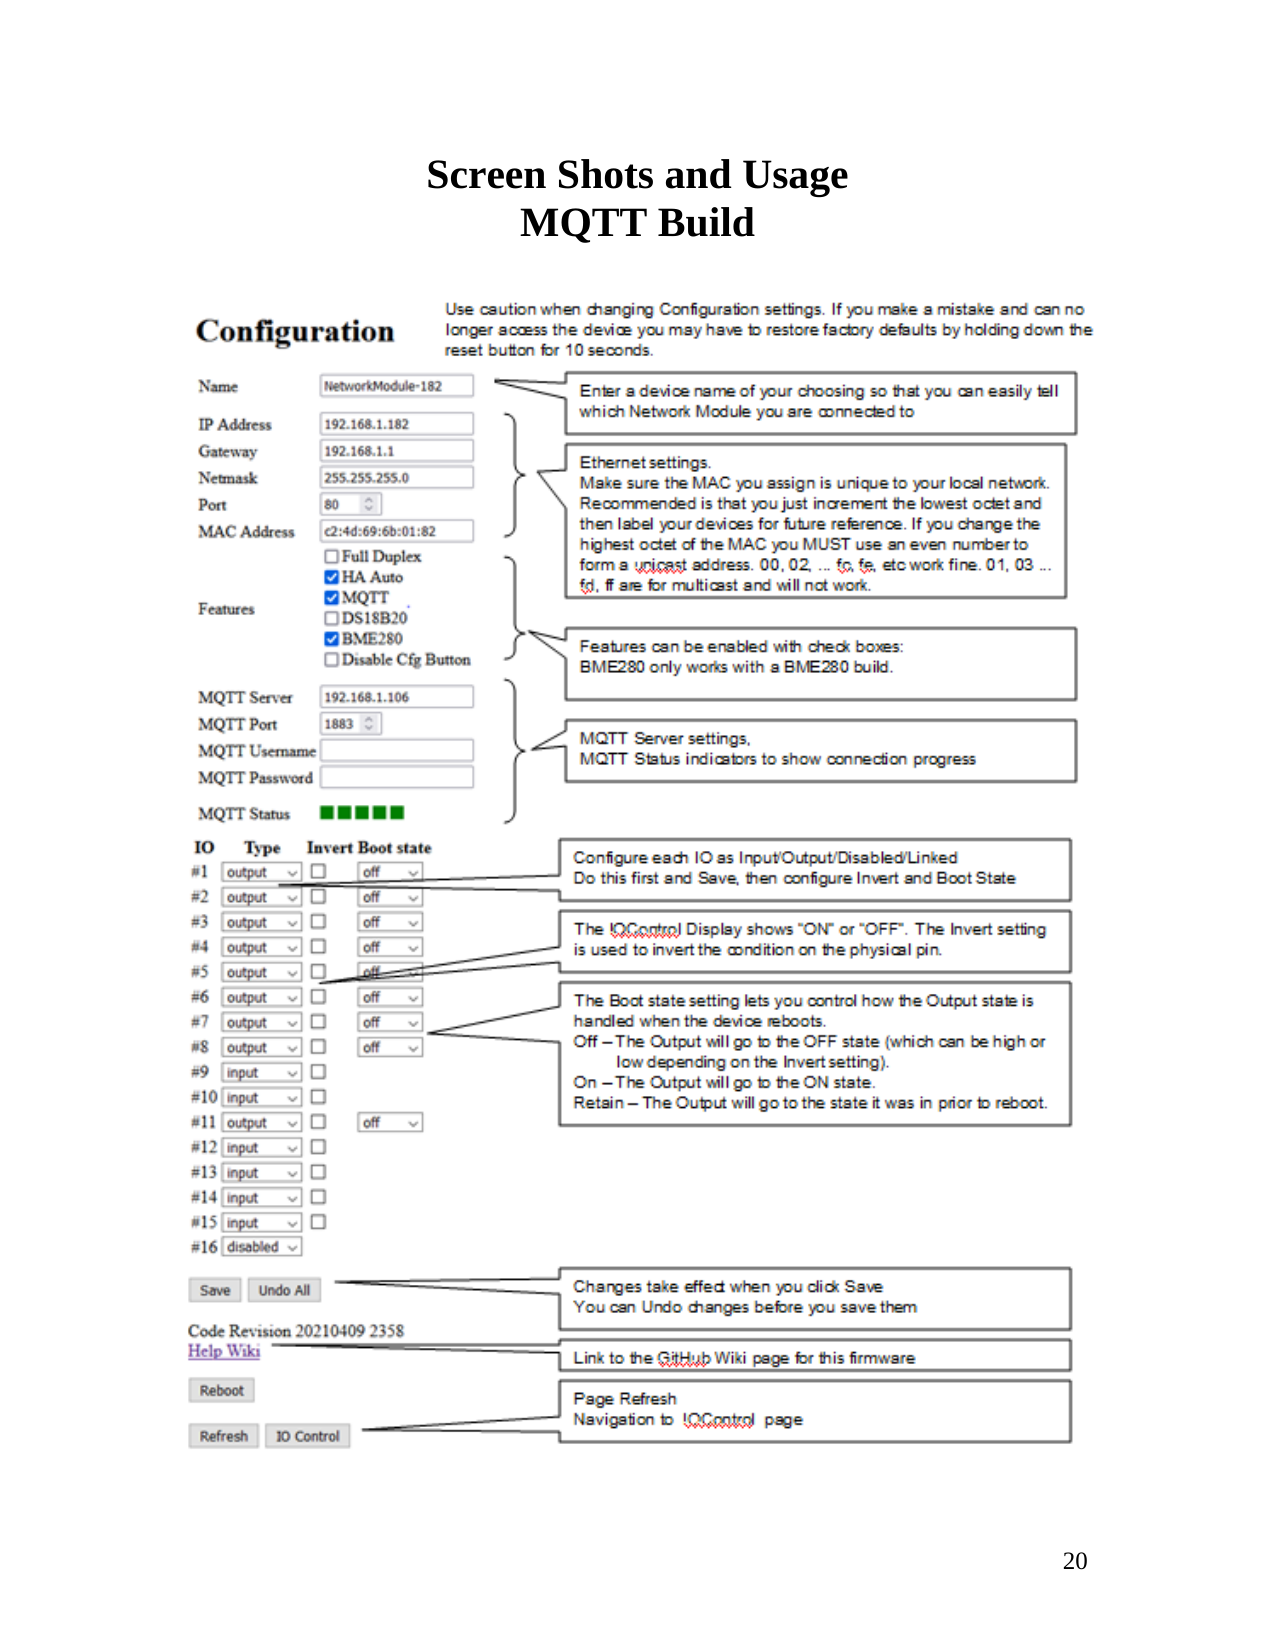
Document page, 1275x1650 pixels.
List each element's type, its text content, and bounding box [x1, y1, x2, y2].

text MQTT Build [187, 198, 1087, 246]
picture [187, 293, 1107, 1461]
text Screen Shots and Usage [187, 150, 1087, 198]
